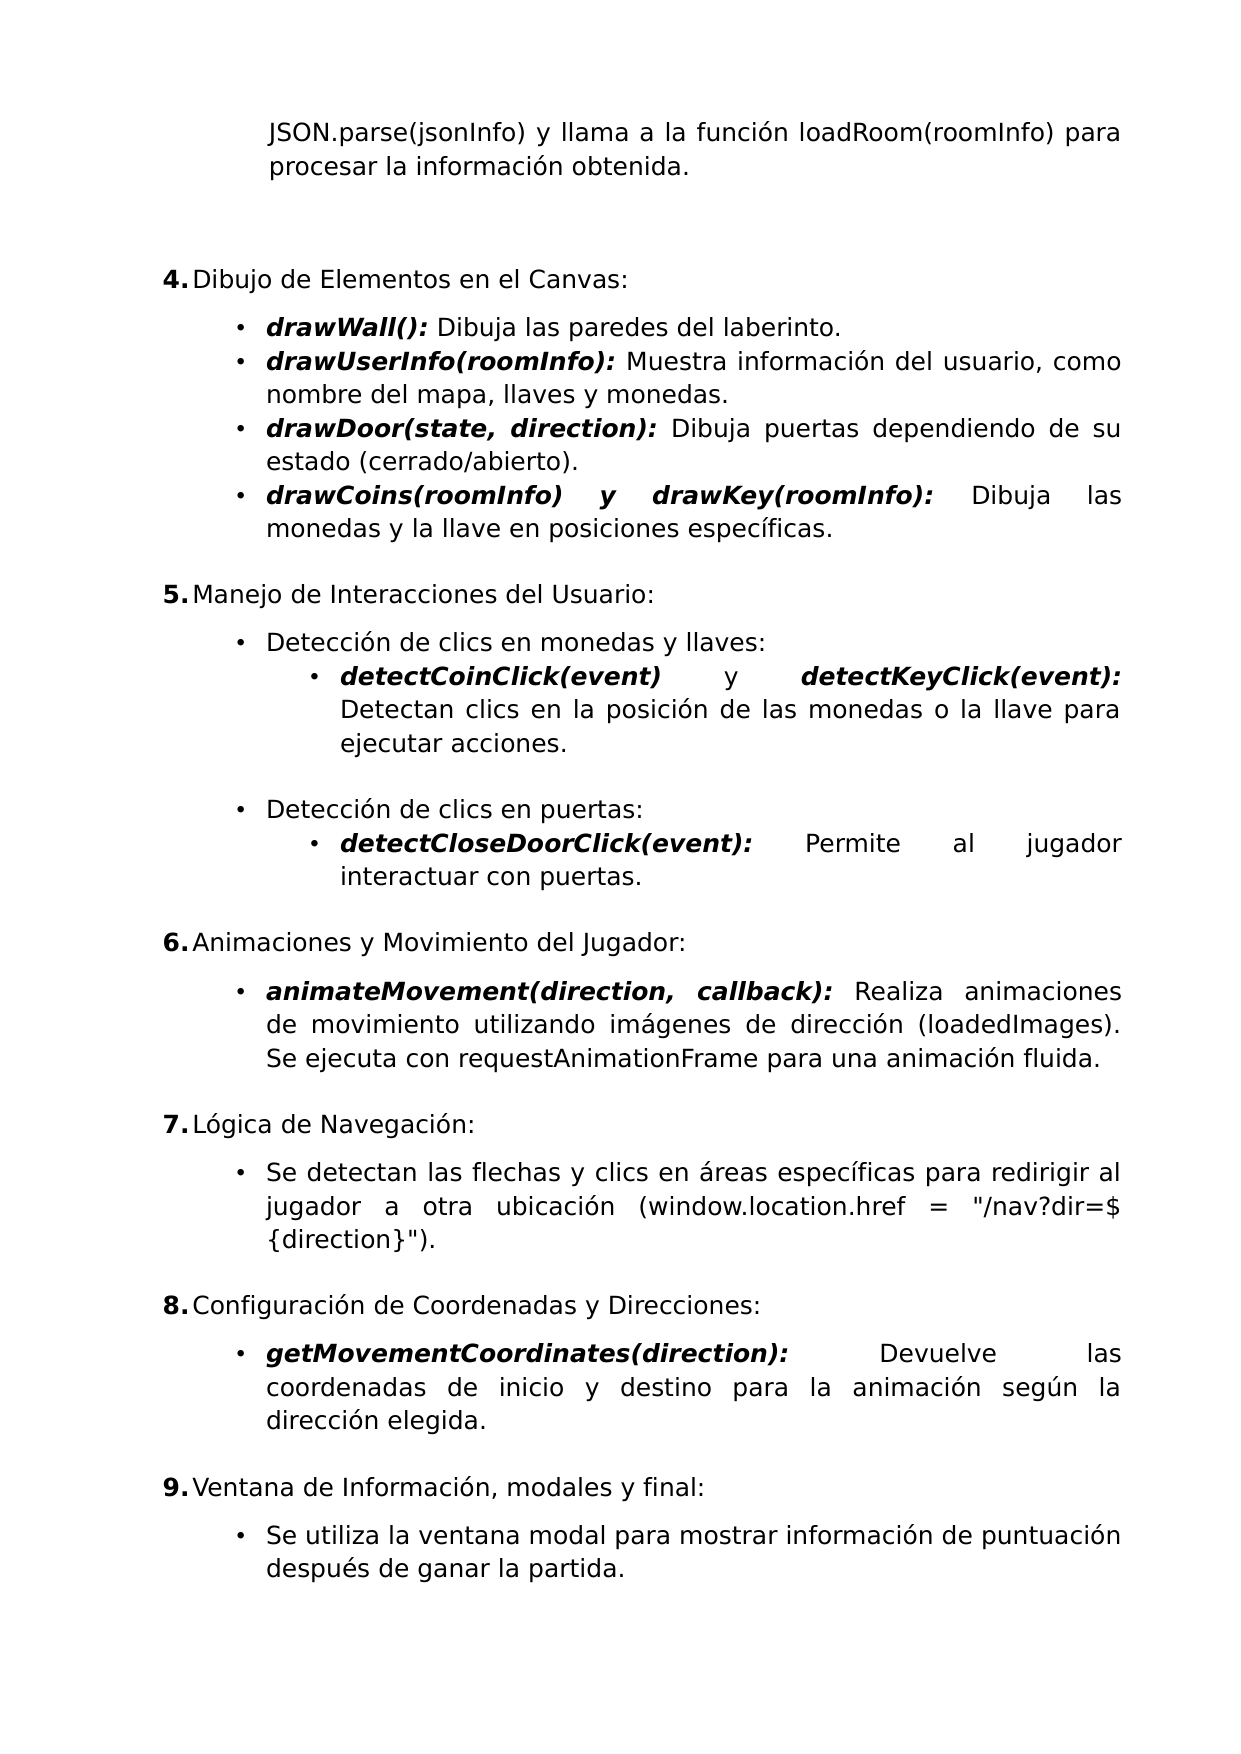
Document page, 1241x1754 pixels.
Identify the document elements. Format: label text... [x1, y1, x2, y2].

list Animaciones y Movimiento del Jugador: [162, 929, 1122, 958]
list Ventana de Información, modales y final: [162, 1473, 1122, 1502]
list Dibujo de Elementos en el Canvas: [162, 265, 1122, 294]
list Se utiliza la ventana modal para mostrar información de puntuación después de ganar la partida. [236, 1521, 1122, 1583]
list drawDoor(state, direction): Dibuja puertas dependiendo de su estado (cerrado/abierto). [236, 414, 1122, 476]
list Detección de clics en puertas: [236, 795, 1122, 824]
list JSON.parse(jsonInfo) y llama a la función loadRoom(roomInfo) para procesar la información obtenida. [239, 118, 1122, 181]
list drawWall(): Dibuja las paredes del laberinto. [236, 313, 1122, 342]
list Manejo de Interacciones del Usuario: [162, 581, 1122, 610]
list detectCoinClick(event) y detectKeyClick(event): Detectan clics en la posición de las monedas o la llave para ejecutar acciones. [310, 662, 1122, 758]
list Se detectan las flechas y clics en áreas específicas para redirigir al jugador a otra ubicación (window.location.href = "/nav?dir=${direction}"). [236, 1158, 1122, 1254]
list drawUserInfo(roomInfo): Muestra información del usuario, como nombre del mapa, llaves y monedas. [236, 347, 1122, 409]
list getMovementCoordinates(direction): Devuelve las coordenadas de inicio y destino para la animación según la dirección elegida. [236, 1339, 1122, 1436]
list detectCloseDoorClick(event): Permite al jugador interactuar con puertas. [310, 829, 1122, 892]
list drawCoins(roomInfo) y drawKey(roomInfo): Dibuja las monedas y la llave en posiciones específicas. [236, 481, 1122, 543]
list Detección de clics en monedas y llaves: [236, 629, 1122, 658]
list animateMovement(direction, callback): Realiza animaciones de movimiento utilizando imágenes de dirección (loadedImages). Se ejecuta con requestAnimationFrame para una animación fluida. [236, 977, 1122, 1073]
list Lógica de Navegación: [162, 1110, 1122, 1139]
list Configuración de Coordenadas y Direcciones: [162, 1291, 1122, 1321]
